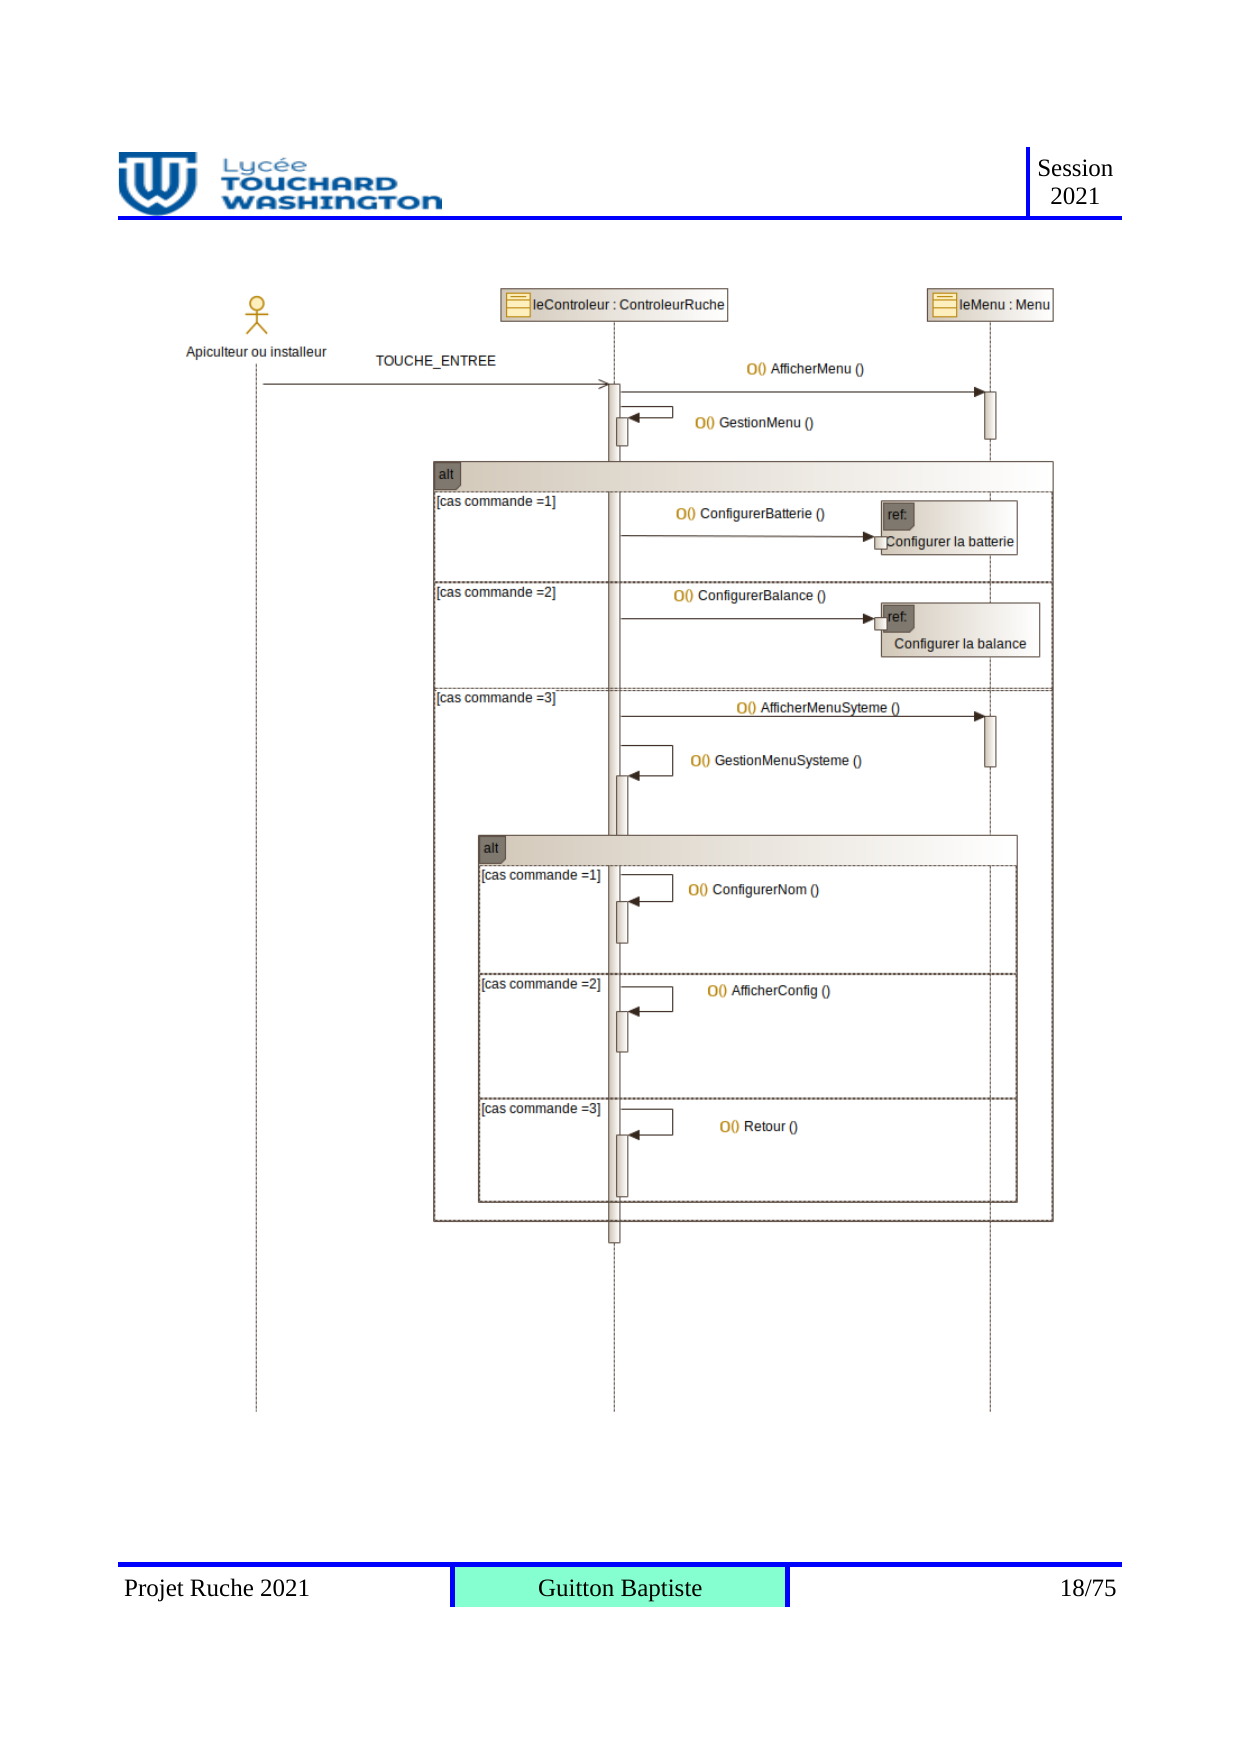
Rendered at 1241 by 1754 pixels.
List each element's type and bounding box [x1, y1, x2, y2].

picture [175, 277, 1065, 1423]
picture [118, 152, 442, 216]
